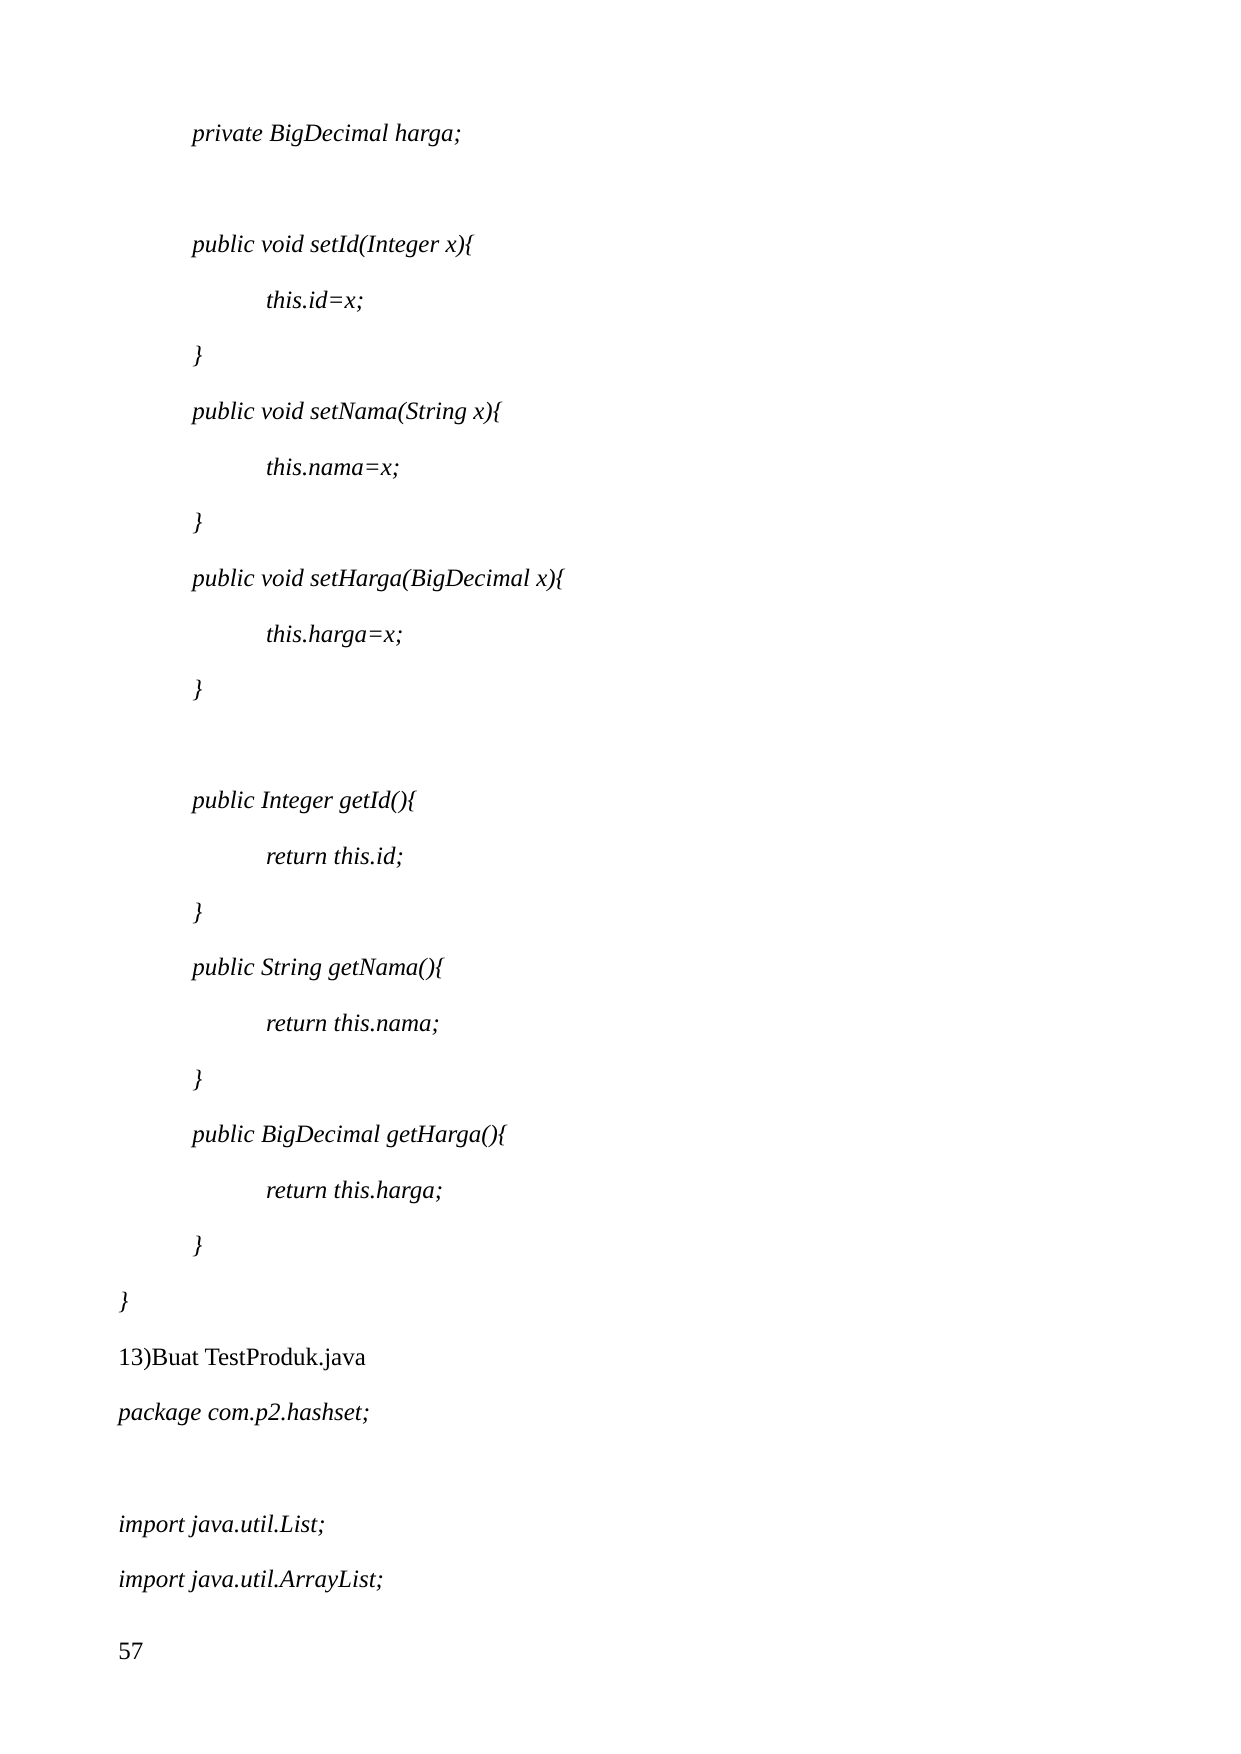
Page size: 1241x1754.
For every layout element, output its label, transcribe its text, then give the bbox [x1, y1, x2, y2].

text public Integer getId(){ [118, 786, 1122, 814]
text this.nama=x; [118, 452, 1122, 481]
text } [118, 897, 1122, 926]
text import java.util.ArrayList; [118, 1564, 1122, 1593]
text return this.harga; [118, 1175, 1122, 1204]
text return this.nama; [118, 1008, 1122, 1037]
text } [118, 674, 1122, 703]
text } [118, 1286, 1122, 1315]
text public String getNama(){ [118, 952, 1122, 981]
text return this.id; [118, 841, 1122, 870]
text package com.p2.hashset; [118, 1397, 1122, 1426]
text public BigDecimal getHarga(){ [118, 1119, 1122, 1148]
text public void setHarga(BigDecimal x){ [118, 563, 1122, 592]
text public void setId(Integer x){ [118, 229, 1122, 258]
text this.harga=x; [118, 619, 1122, 647]
text } [118, 507, 1122, 536]
text } [118, 341, 1122, 369]
text import java.util.List; [118, 1509, 1122, 1537]
text private BigDecimal harga; [118, 118, 1122, 147]
list Buat TestProduk.java [118, 1342, 1122, 1371]
text } [118, 1064, 1122, 1092]
text this.id=x; [118, 285, 1122, 314]
text public void setNama(String x){ [118, 396, 1122, 425]
text } [118, 1231, 1122, 1259]
